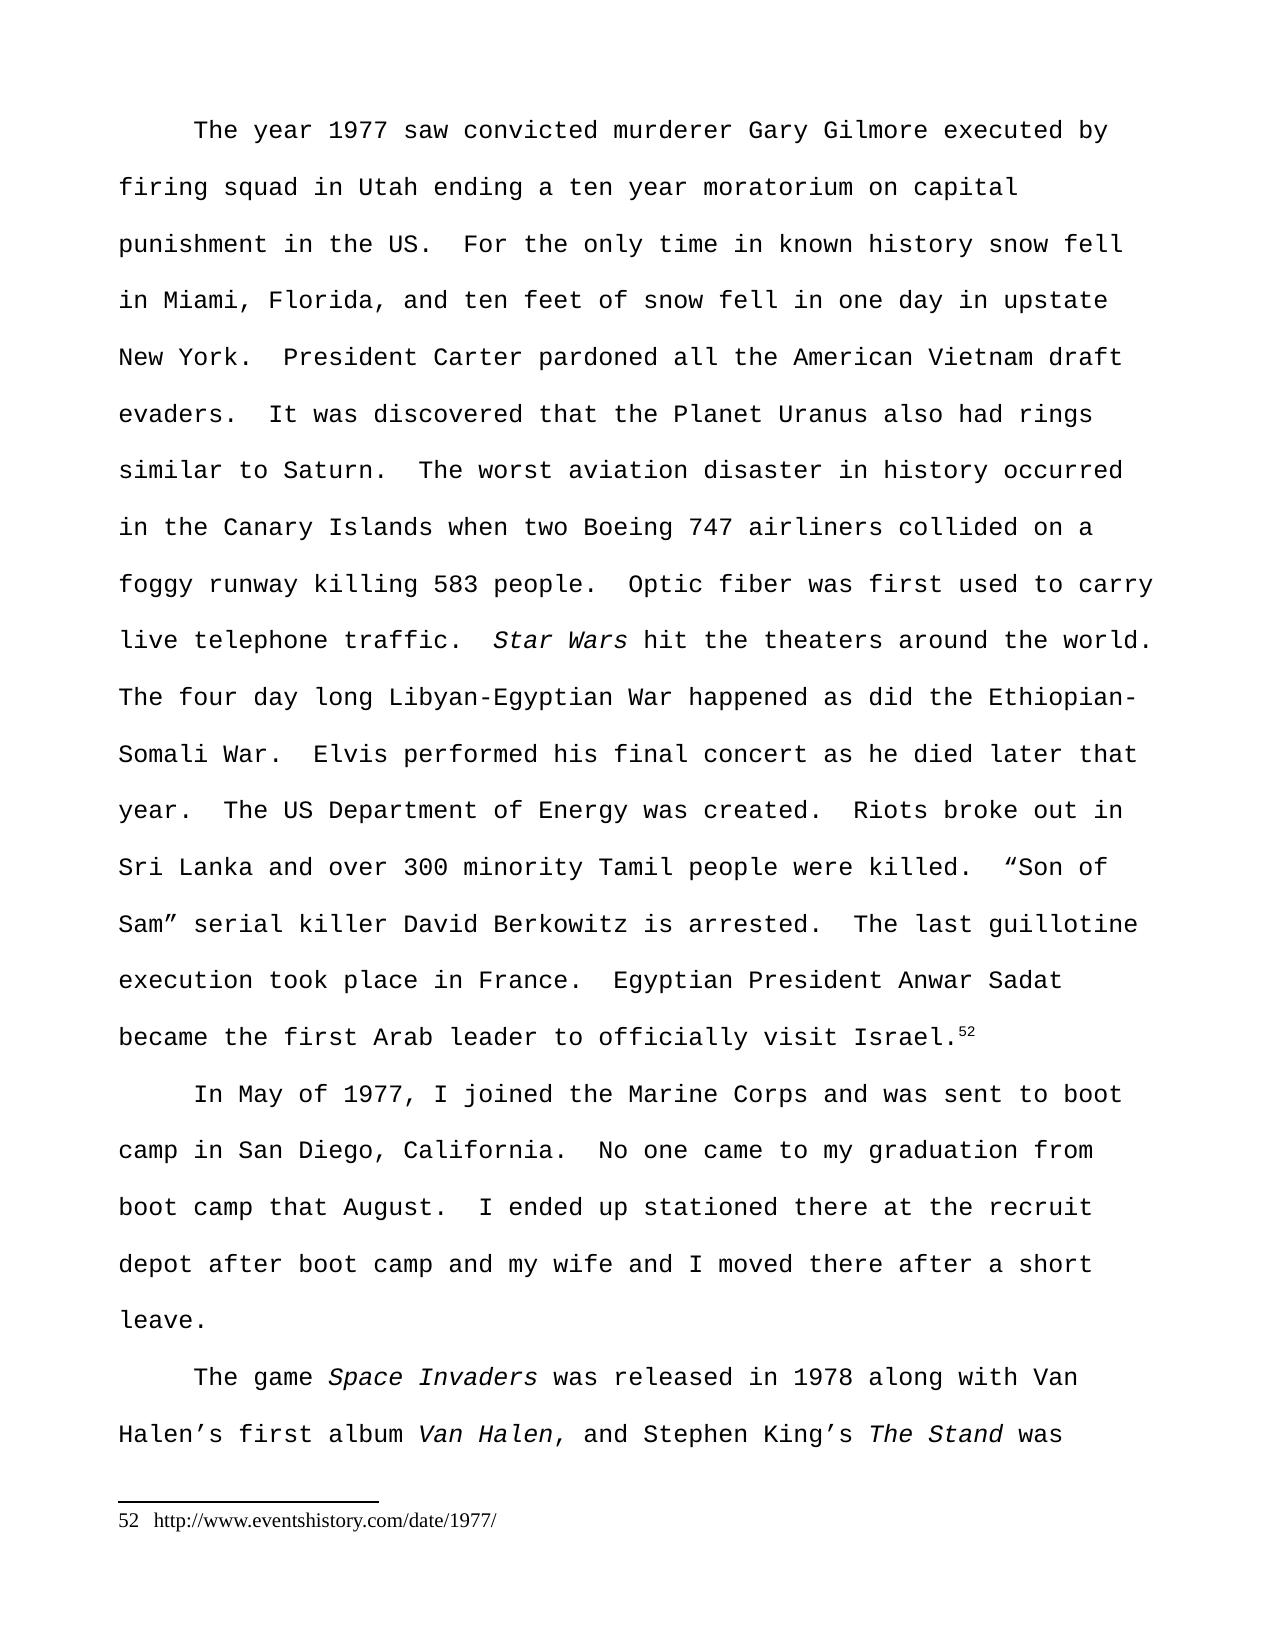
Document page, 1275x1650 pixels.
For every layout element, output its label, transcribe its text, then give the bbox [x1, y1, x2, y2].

text The game Space Invaders was released in 1978 along with Van Halen’s first album Van Halen, and Stephen King’s The Stand was [118, 1365, 1157, 1450]
text The year 1977 saw convicted murderer Gary Gilmore executed by firing squad in Utah ending a ten year moratorium on capital punishment in the US. For the only time in known history snow fell in Miami, Florida, and ten feet of snow fell in one day in upstate New York. President Carter pardoned all the American Vietnam draft evaders. It was discovered that the Planet Uranus also had rings similar to Saturn. The worst aviation disaster in history occurred in the Canary Islands when two Boeing 747 airliners collided on a foggy runway killing 583 people. Optic fiber was first used to carry live telephone traffic. Star Wars hit the theaters around the world. The four day long Libyan-Egyptian War happened as did the Ethiopian-Somali War. Elvis performed his final concert as he died later that year. The US Department of Energy was created. Riots broke out in Sri Lanka and over 300 minority Tamil people were killed. “Son of Sam” serial killer David Berkowitz is arrested. The last guillotine execution took place in France. Egyptian President Anwar Sadat became the first Arab leader to officially visit Israel. [118, 118, 1157, 1053]
text In May of 1977, I joined the Marine Corps and was sent to boot camp in San Diego, California. No one came to my graduation from boot camp that August. I ended up stationed there at the recruit depot after boot camp and my wife and I moved there after a short leave. [118, 1081, 1157, 1336]
text http://www.eventshistory.com/date/1977/ [118, 1508, 1157, 1532]
